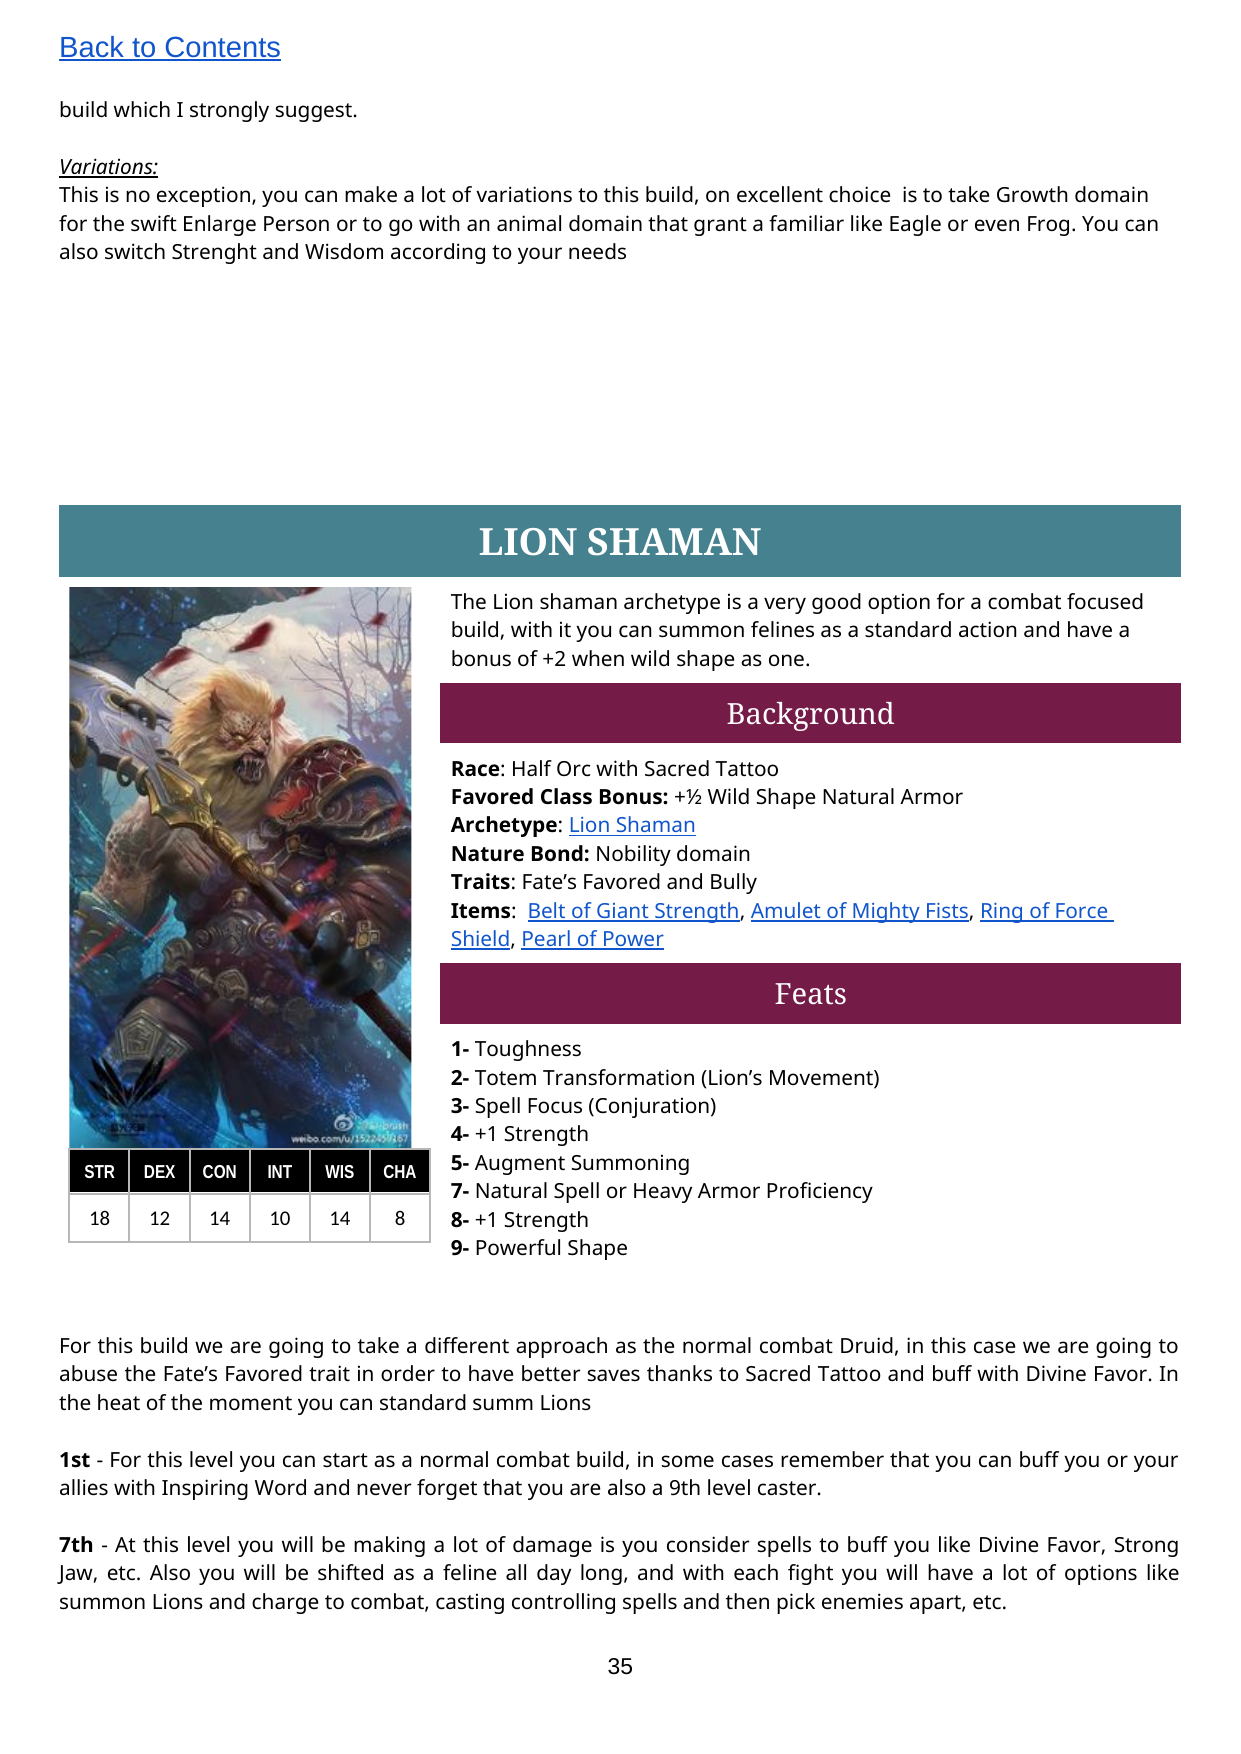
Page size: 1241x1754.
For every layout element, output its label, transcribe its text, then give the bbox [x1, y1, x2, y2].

table_cell Race: Half Orc with Sacred Tattoo Favored Class Bonus: +½ Wild Shape Natural Armor Archetype: Lion Shaman Nature Bond: Nobility domain Traits: Fate’s Favored and Bully Items: Belt of Giant Strength, Amulet of Mighty Fists, Ring of Force Shield, Pearl of Power [440, 743, 1181, 963]
table_cell 12 [130, 1195, 189, 1241]
text For this build we are going to take a different approach as the normal combat Druid, in this case we are going to abuse the Fate’s Favored trait in order to have better saves thanks to Sacred Tattoo and buff with Divine Favor. In the heat of the moment you can standard summ Lions [59, 1331, 1181, 1416]
text build which I strongly suggest. [59, 95, 1181, 123]
table_header INT [251, 1150, 309, 1192]
table_cell 1- Toughness 2- Totem Transformation (Lion’s Movement) 3- Spell Focus (Conjuration) 4- +1 Strength 5- Augment Summoning 7- Natural Spell or Heavy Armor Proficiency 8- +1 Strength 9- Powerful Shape [440, 1024, 1181, 1301]
table_header CHA [371, 1150, 429, 1192]
picture [69, 587, 412, 1148]
table_header DEX [130, 1150, 189, 1192]
text Variations: [59, 152, 1181, 180]
text 1st - For this level you can start as a normal combat build, in some cases remember that you can buff you or your allies with Inspiring Word and never forget that you are also a 9th level caster. [59, 1445, 1181, 1502]
table_cell 14 [311, 1195, 369, 1241]
table_header LION SHAMAN [59, 505, 1181, 577]
table_cell 8 [371, 1195, 429, 1241]
table_cell Background [440, 683, 1181, 743]
text 7th - At this level you will be making a lot of damage is you consider spells to buff you like Divine Favor, Strong Jaw, etc. Also you will be shifted as a feline all day long, and with each fight you will have a lot of options like summon Lions and charge to combat, casting controlling spells and then pick enemies apart, etc. [59, 1530, 1181, 1615]
table_cell 14 [191, 1195, 249, 1241]
table_cell [59, 577, 440, 1301]
table_cell 10 [251, 1195, 309, 1241]
table_cell 18 [70, 1195, 128, 1241]
table_cell The Lion shaman archetype is a very good option for a combat focused build, with it you can summon felines as a standard action and have a bonus of +2 when wild shape as one. [440, 577, 1181, 683]
table_header STR [70, 1150, 128, 1192]
text This is no exception, you can make a lot of variations to this build, on excellent choice is to take Growth domain for the swift Enlarge Person or to go with an animal domain that grant a familiar like Eagle or even Frog. You can also switch Strenght and Wisdom according to your needs [59, 180, 1181, 266]
table_header WIS [311, 1150, 369, 1192]
table_header CON [191, 1150, 249, 1192]
table_cell Feats [440, 963, 1181, 1024]
